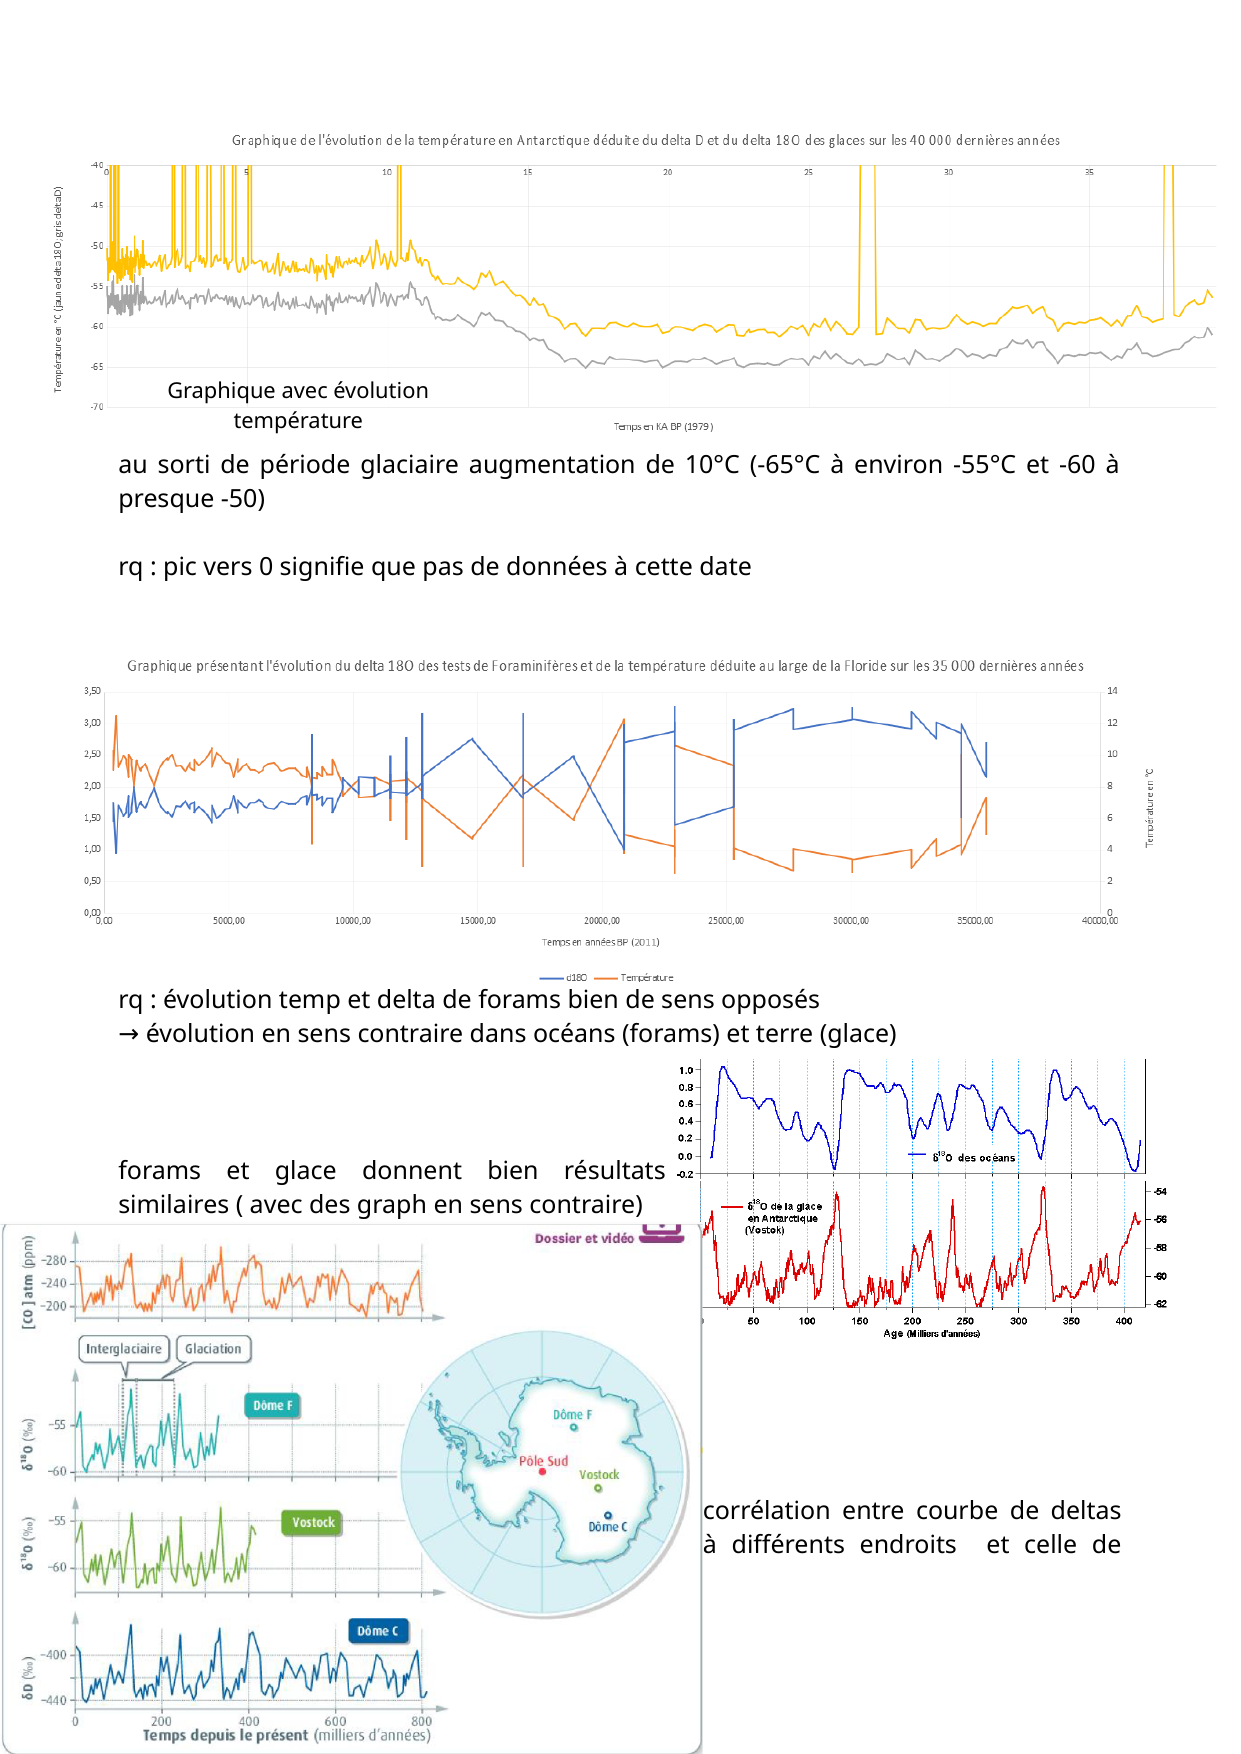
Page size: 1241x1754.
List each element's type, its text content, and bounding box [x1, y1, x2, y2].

text rq : évolution temp et delta de forams bien de sens opposés [118, 982, 1122, 1016]
text au sorti de période glaciaire augmentation de 10°C (-65°C à environ -55°C et -60 à presque -50) [118, 447, 1122, 515]
picture [0, 1055, 1179, 1754]
text corrélation entre courbe de deltas à différents endroits et celle de [703, 1493, 1122, 1561]
text rq : pic vers 0 signifie que pas de données à cette date [118, 549, 1122, 583]
text forams et glace donnent bien résultats similaires ( avec des graph en sens contraire) [118, 1152, 666, 1220]
text → évolution en sens contraire dans océans (forams) et terre (glace) [118, 1016, 1122, 1050]
picture [81, 651, 1159, 982]
picture [38, 120, 1217, 447]
